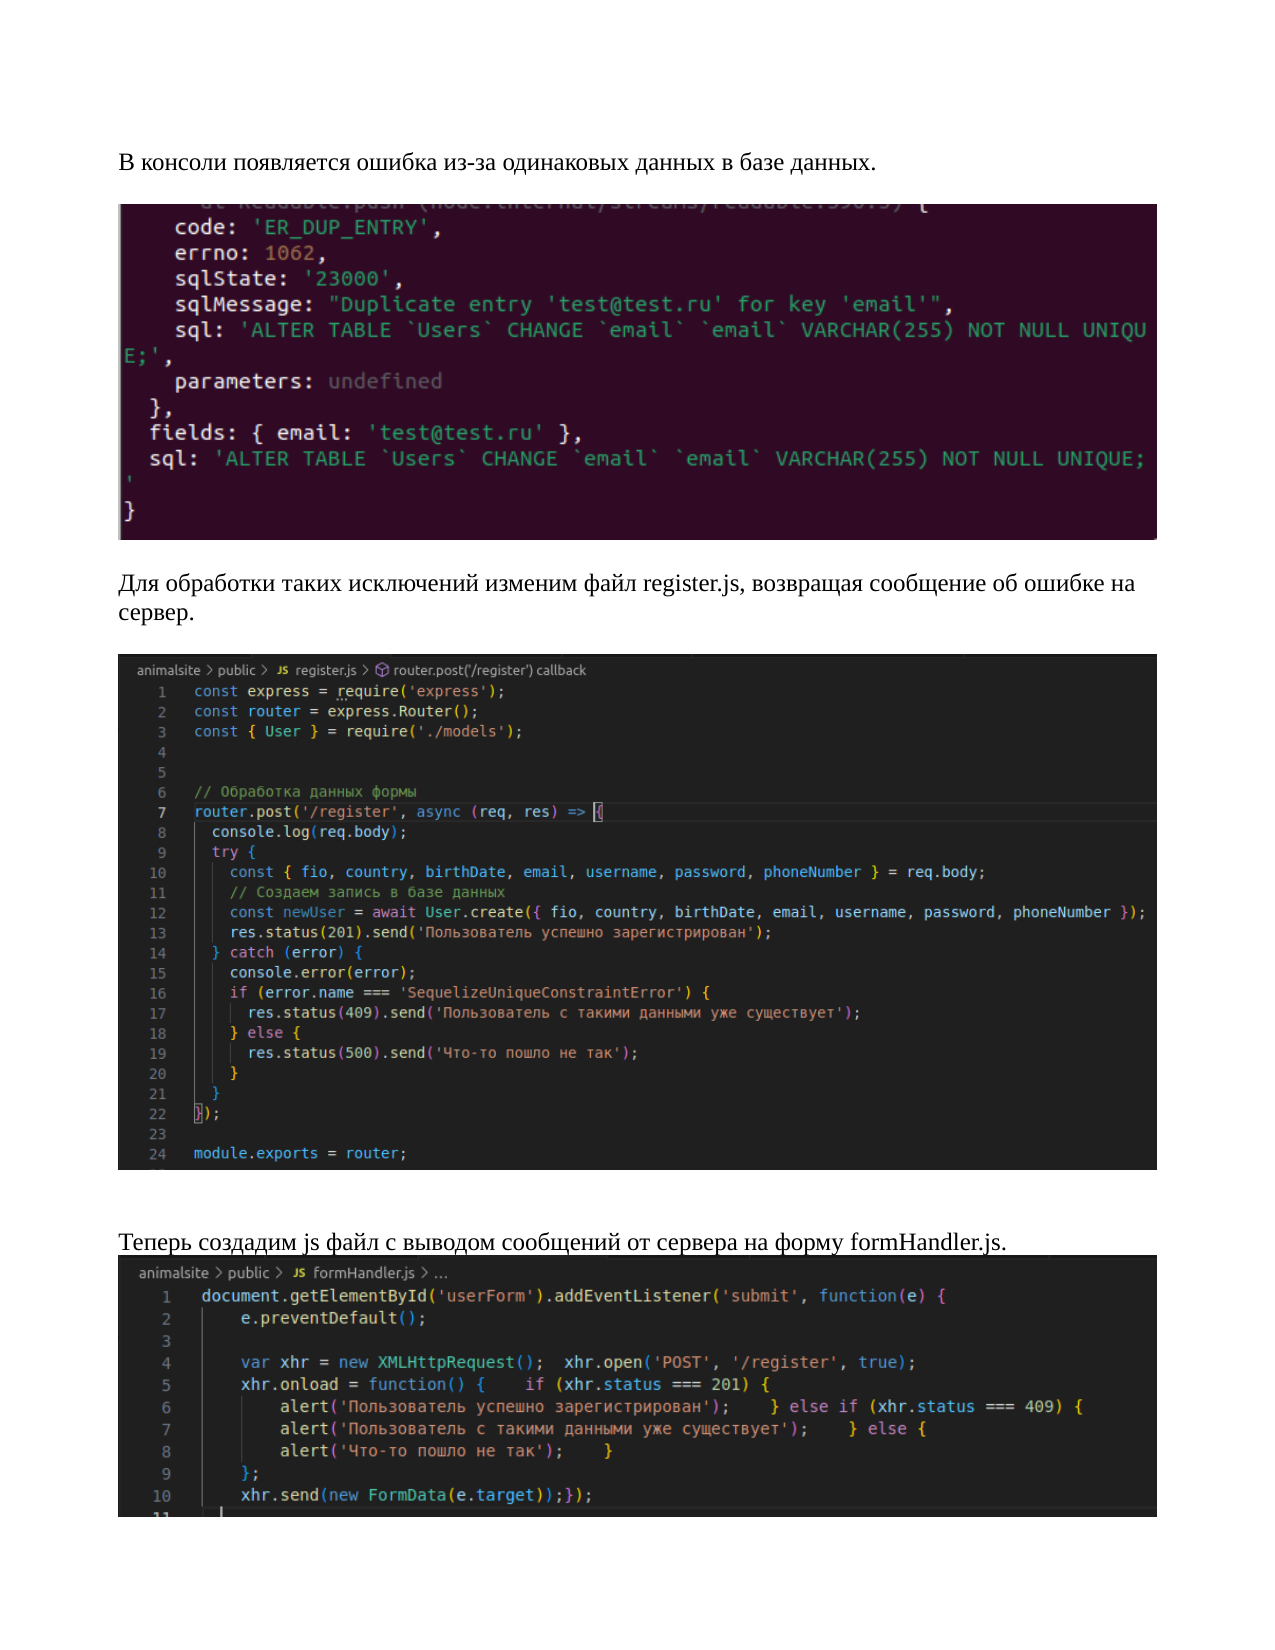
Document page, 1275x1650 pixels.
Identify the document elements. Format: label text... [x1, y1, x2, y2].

text Теперь создадим js файл с выводом сообщений от сервера на форму formHandler.js. [118, 1227, 1157, 1255]
text Для обработки таких исключений изменим файл register.js, возвращая сообщение об ошибке на сервер. [118, 568, 1157, 626]
text В консоли появляется ошибка из-за одинаковых данных в базе данных. [118, 147, 1157, 176]
picture [118, 654, 1157, 1170]
picture [118, 1255, 1157, 1517]
picture [118, 204, 1157, 540]
